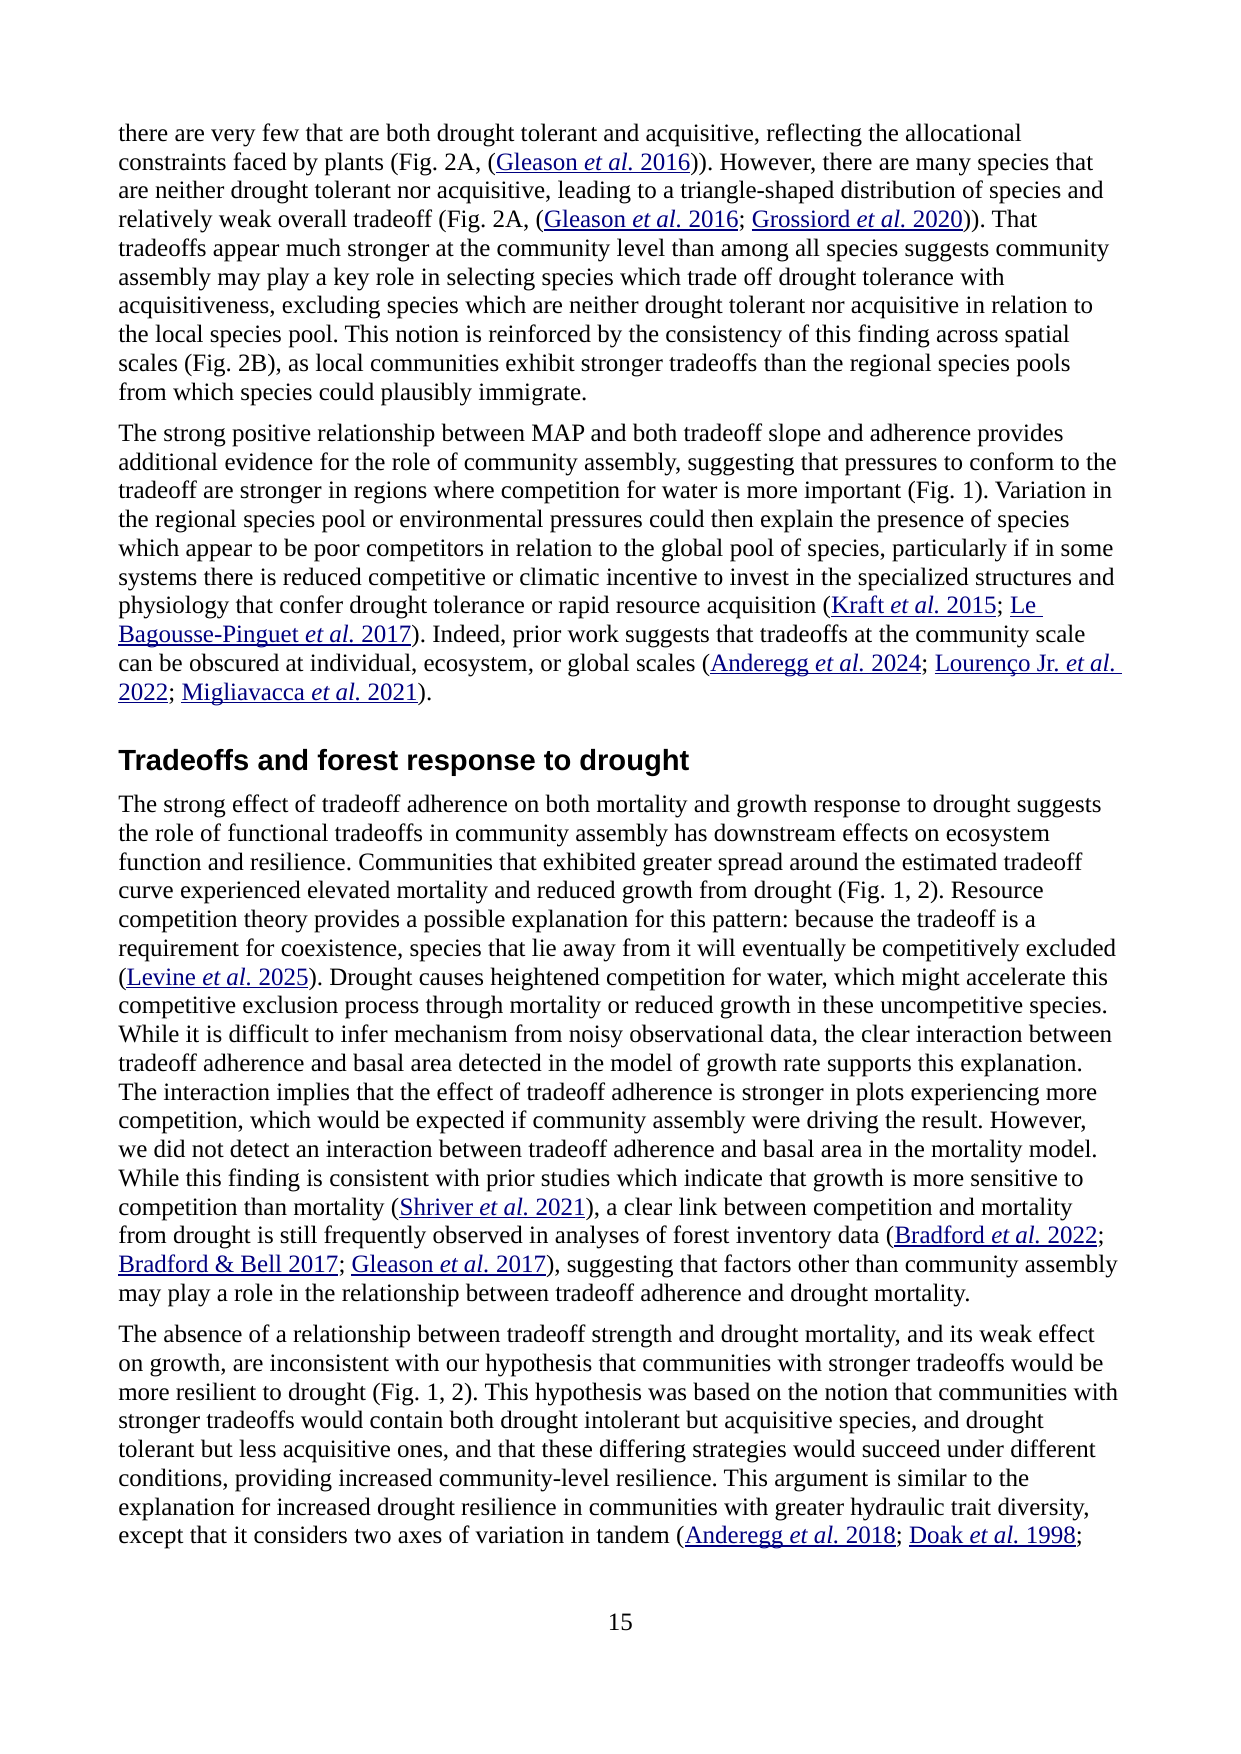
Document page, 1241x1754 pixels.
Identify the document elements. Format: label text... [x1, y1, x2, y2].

subtitle Tradeoffs and forest response to drought [118, 743, 1122, 777]
text The strong effect of tradeoff adherence on both mortality and growth response to drought suggests the role of functional tradeoffs in community assembly has downstream effects on ecosystem function and resilience. Communities that exhibited greater spread around the estimated tradeoff curve experienced elevated mortality and reduced growth from drought (Fig. 4, 5). Resource competition theory provides a possible explanation for this pattern: because the tradeoff is a requirement for coexistence, species that lie away from it will eventually be competitively excluded (Levine et al. 2025). Drought causes heightened competition for water, which might accelerate this competitive exclusion process through mortality or reduced growth in these uncompetitive species. While it is difficult to infer mechanism from noisy observational data, the clear interaction between tradeoff adherence and basal area detected in the model of growth rate supports this explanation. The interaction implies that the effect of tradeoff adherence is stronger in plots experiencing more competition, which would be expected if community assembly were driving the result. However, we did not detect an interaction between tradeoff adherence and basal area in the mortality model. While this finding is consistent with prior studies which indicate that growth is more sensitive to competition than mortality (Shriver et al. 2021), a clear link between competition and mortality from drought is still frequently observed in analyses of forest inventory data (Bradford et al. 2022; Bradford & Bell 2017; Gleason et al. 2017), suggesting that factors other than community assembly may play a role in the relationship between tradeoff adherence and drought mortality. [118, 789, 1122, 1307]
text there are very few that are both drought tolerant and acquisitive, reflecting the allocational constraints faced by plants (Fig. 2A, (Gleason et al. 2016)). However, there are many species that are neither drought tolerant nor acquisitive, leading to a triangle-shaped distribution of species and relatively weak overall tradeoff (Fig. 2A, (Gleason et al. 2016; Grossiord et al. 2020)). That tradeoffs appear much stronger at the community level than among all species suggests community assembly may play a key role in selecting species which trade off drought tolerance with acquisitiveness, excluding species which are neither drought tolerant nor acquisitive in relation to the local species pool. This notion is reinforced by the consistency of this finding across spatial scales (Fig. 2B), as local communities exhibit stronger tradeoffs than the regional species pools from which species could plausibly immigrate. [118, 118, 1122, 406]
text The strong positive relationship between MAP and both tradeoff slope and adherence provides additional evidence for the role of community assembly, suggesting that pressures to conform to the tradeoff are stronger in regions where competition for water is more important (Fig. 2). Variation in the regional species pool or environmental pressures could then explain the presence of species which appear to be poor competitors in relation to the global pool of species, particularly if in some systems there is reduced competitive or climatic incentive to invest in the specialized structures and physiology that confer drought tolerance or rapid resource acquisition (Kraft et al. 2015; Le Bagousse-Pinguet et al. 2017). Indeed, prior work suggests that tradeoffs at the community scale can be obscured at individual, ecosystem, or global scales (Anderegg et al. 2024; Lourenço Jr. et al. 2022; Migliavacca et al. 2021). [118, 418, 1122, 706]
text The absence of a relationship between tradeoff strength and drought mortality, and its weak effect on growth, are inconsistent with our hypothesis that communities with stronger tradeoffs would be more resilient to drought (Fig. 4, 5). This hypothesis was based on the notion that communities with stronger tradeoffs would contain both drought intolerant but acquisitive species, and drought tolerant but less acquisitive ones, and that these differing strategies would succeed under different conditions, providing increased community-level resilience. This argument is similar to the explanation for increased drought resilience in communities with greater hydraulic trait diversity, except that it considers two axes of variation in tandem (Anderegg et al. 2018; Doak et al. 1998; Langan et al. 2025). Notably, while tradeoff slope is correlated with diversity in both drought tolerance and resource acquisitiveness—the triangle-shaped distribution of species along these two axes means that an increase in the diversity of resource acquisitiveness will typically result in a more negative tradeoff slope—we treat the two as distinct by conditioning mortality and growth on both tradeoff strength and the range in drought tolerance and resource acquisitiveness. Removing these range variables from the models did not result in substantial changes to the estimated effect of tradeoff strength on either growth or mortality (SI 1.7; Tables 1.8.6, 1.8.8). Likewise, removing tradeoff strength did not substantially strengthen the weak effects of trait diversity observed in the default models (SI 1.7; Tables 1.8.7, 1.8.9). [118, 1319, 1122, 1549]
